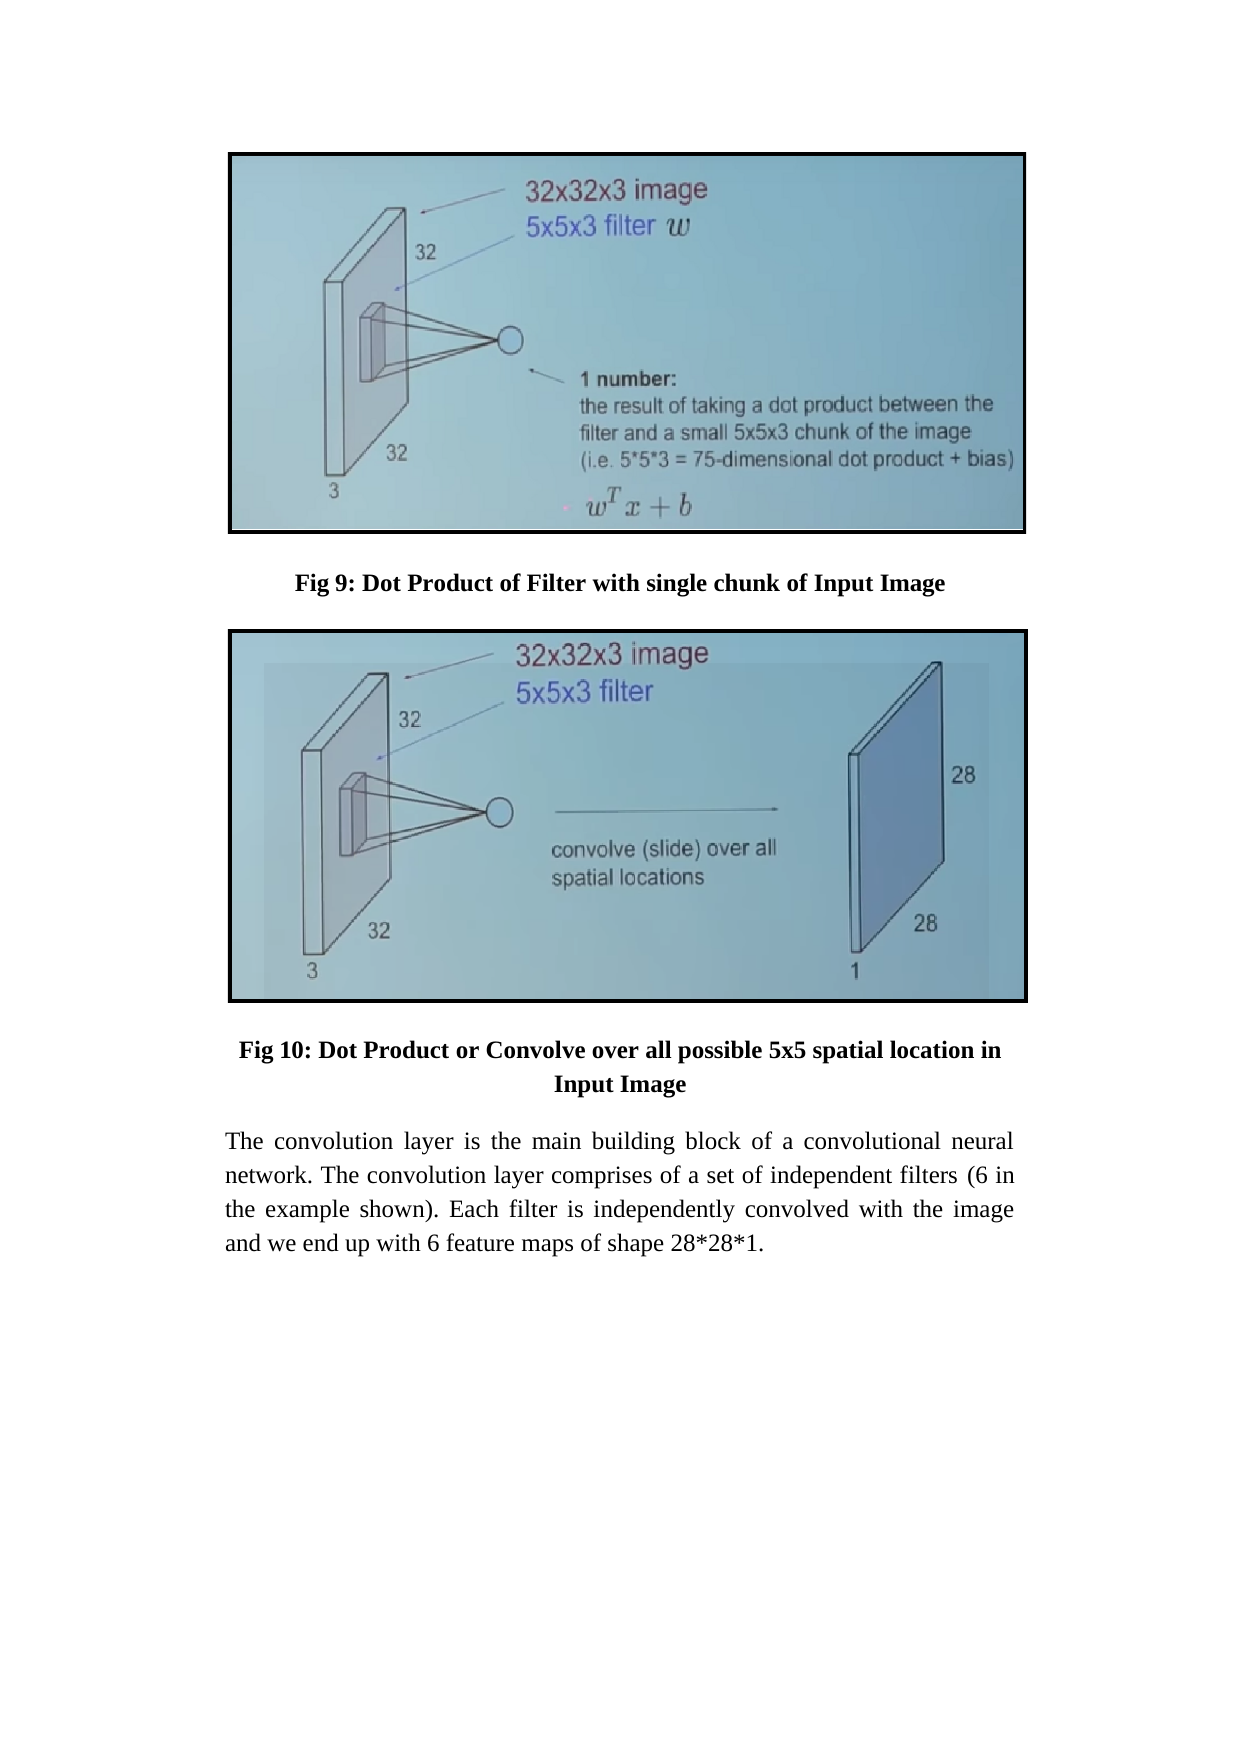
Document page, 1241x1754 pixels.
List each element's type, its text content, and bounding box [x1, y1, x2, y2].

text Fig 10: Dot Product or Convolve over all possible 5x5 spatial location in Input Image [214, 1035, 1026, 1098]
text The convolution layer is the main building block of a convolutional neural network. The convolution layer comprises of a set of independent filters (6 in the example shown). Each filter is independently convolved with the image and we end up with 6 feature maps of shape 28*28*1. [225, 1126, 1015, 1257]
picture [227, 152, 1027, 534]
subtitle Fig 9: Dot Product of Filter with single chunk of Input Image [214, 568, 1026, 597]
picture [227, 629, 1028, 1003]
